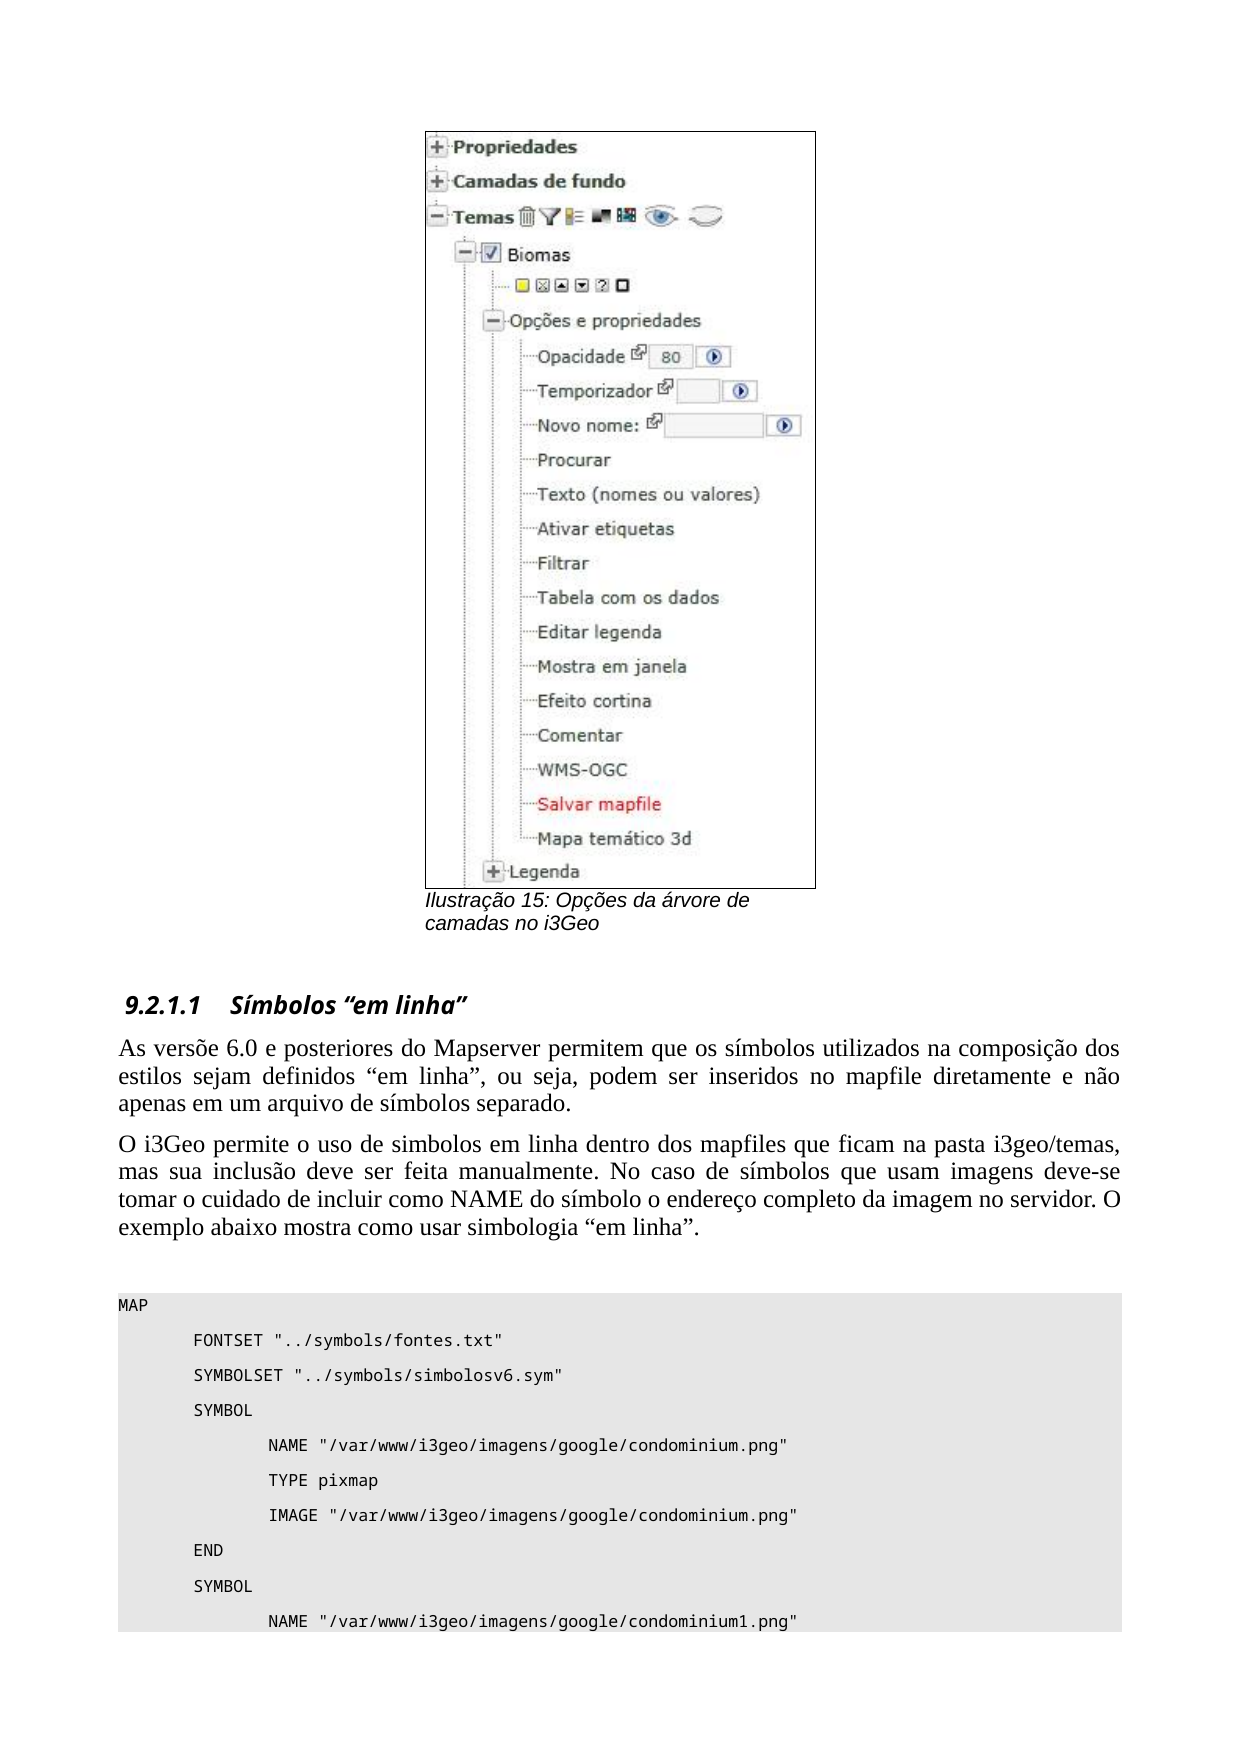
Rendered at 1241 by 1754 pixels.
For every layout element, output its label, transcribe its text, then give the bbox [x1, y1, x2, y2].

text END [118, 1539, 1122, 1562]
text MAP [118, 1293, 1122, 1316]
picture [426, 132, 815, 888]
text SYMBOL [118, 1399, 1122, 1421]
text FONTSET "../symbols/fontes.txt" [118, 1328, 1122, 1351]
text IMAGE "/var/www/i3geo/imagens/google/condominium.png" [118, 1504, 1122, 1527]
text NAME "/var/www/i3geo/imagens/google/condominium1.png" [118, 1609, 1122, 1632]
subtitle Símbolos “em linha” [118, 988, 1122, 1022]
text SYMBOLSET "../symbols/simbolosv6.sym" [118, 1363, 1122, 1386]
text As versõe 6.0 e posteriores do Mapserver permitem que os símbolos utilizados na composição dos estilos sejam definidos “em linha”, ou seja, podem ser inseridos no mapfile diretamente e não apenas em um arquivo de símbolos separado. [118, 1034, 1122, 1117]
text SYMBOL [118, 1574, 1122, 1597]
text Ilustração 15: Opções da árvore de camadas no i3Geo [425, 889, 815, 935]
text NAME "/var/www/i3geo/imagens/google/condominium.png" [118, 1434, 1122, 1456]
text O i3Geo permite o uso de simbolos em linha dentro dos mapfiles que ficam na pasta i3geo/temas, mas sua inclusão deve ser feita manualmente. No caso de símbolos que usam imagens deve-se tomar o cuidado de incluir como NAME do símbolo o endereço completo da imagem no servidor. O exemplo abaixo mostra como usar simbologia “em linha”. [118, 1130, 1122, 1241]
text TYPE pixmap [118, 1469, 1122, 1492]
